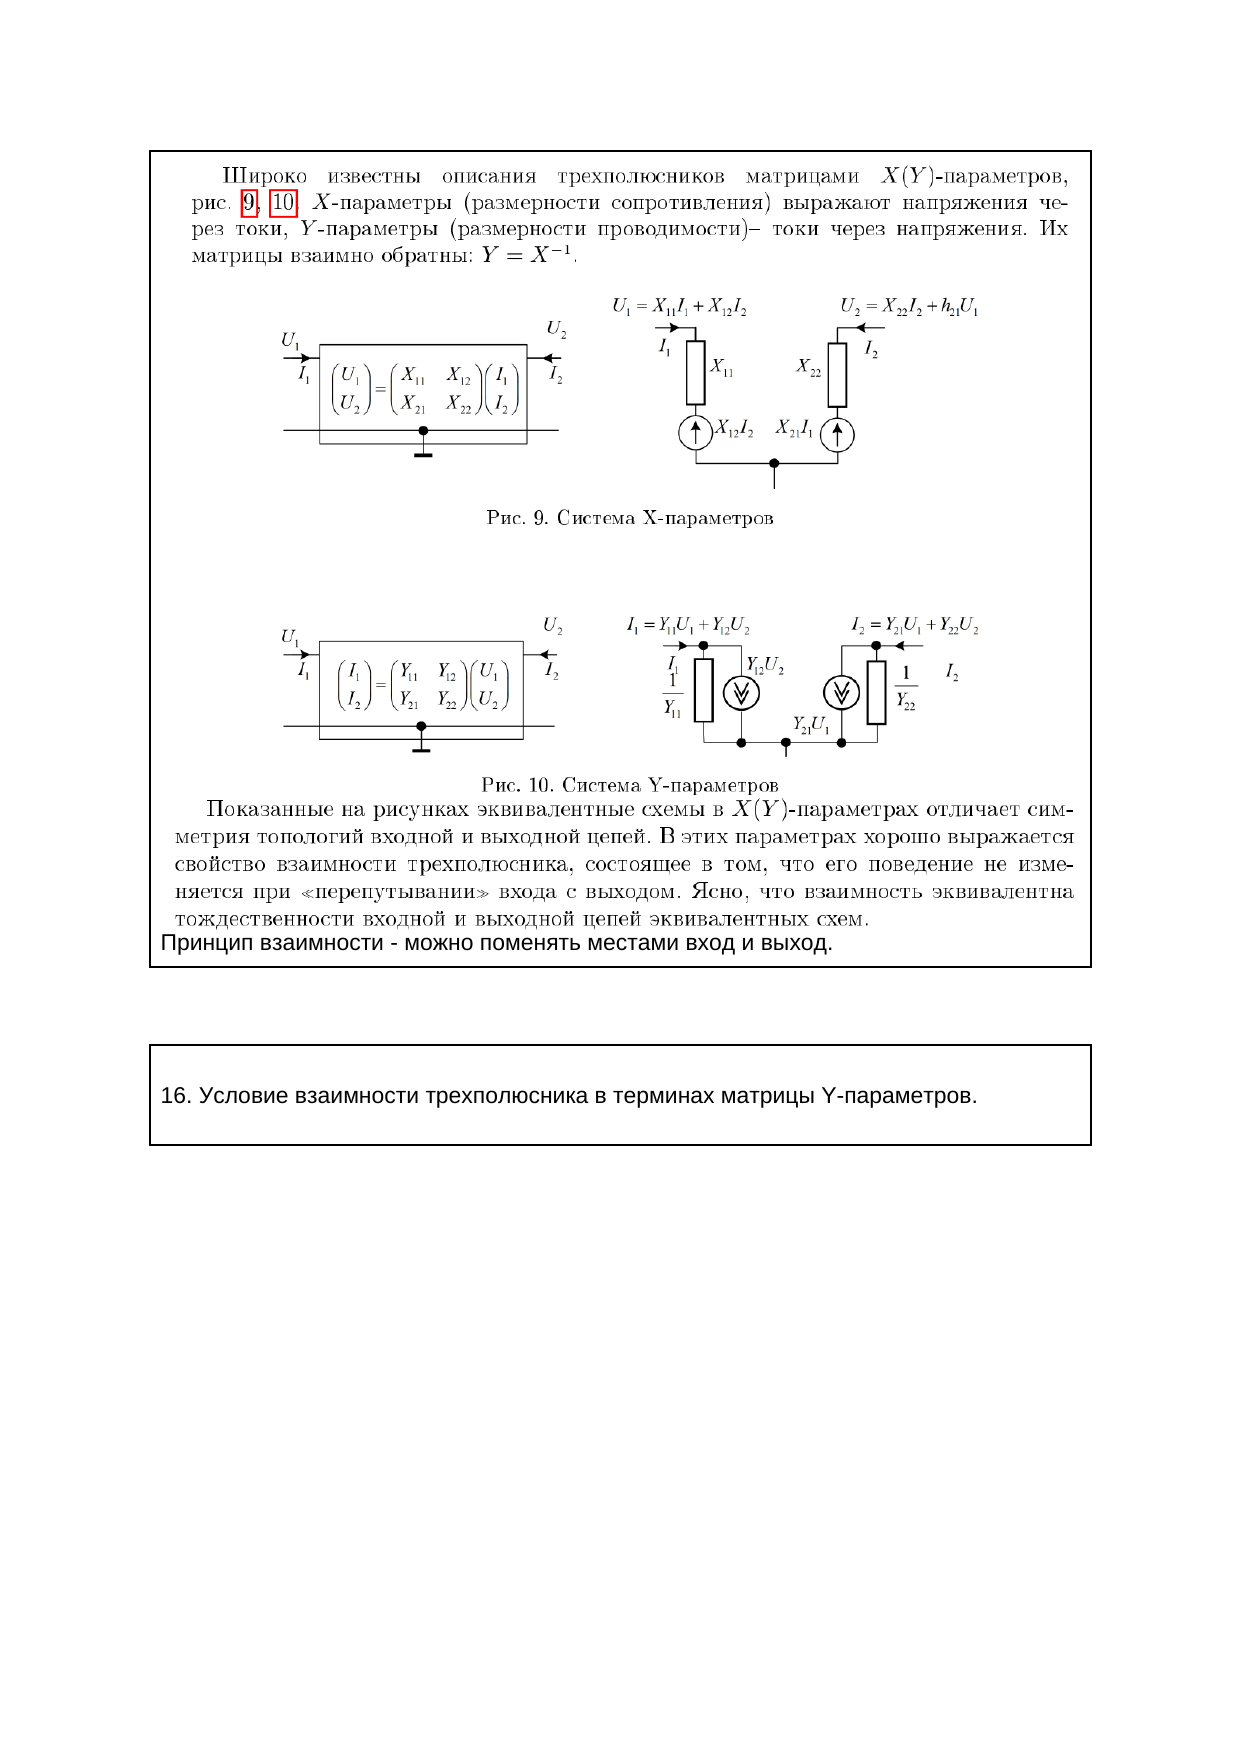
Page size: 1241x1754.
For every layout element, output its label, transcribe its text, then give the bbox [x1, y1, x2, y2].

picture [160, 162, 1078, 930]
table_header 16. Условие взаимности трехполюсника в терминах матрицы Y-параметров. [151, 1046, 1090, 1144]
table_cell Принцип взаимности - можно поменять местами вход и выход. [151, 152, 1090, 966]
